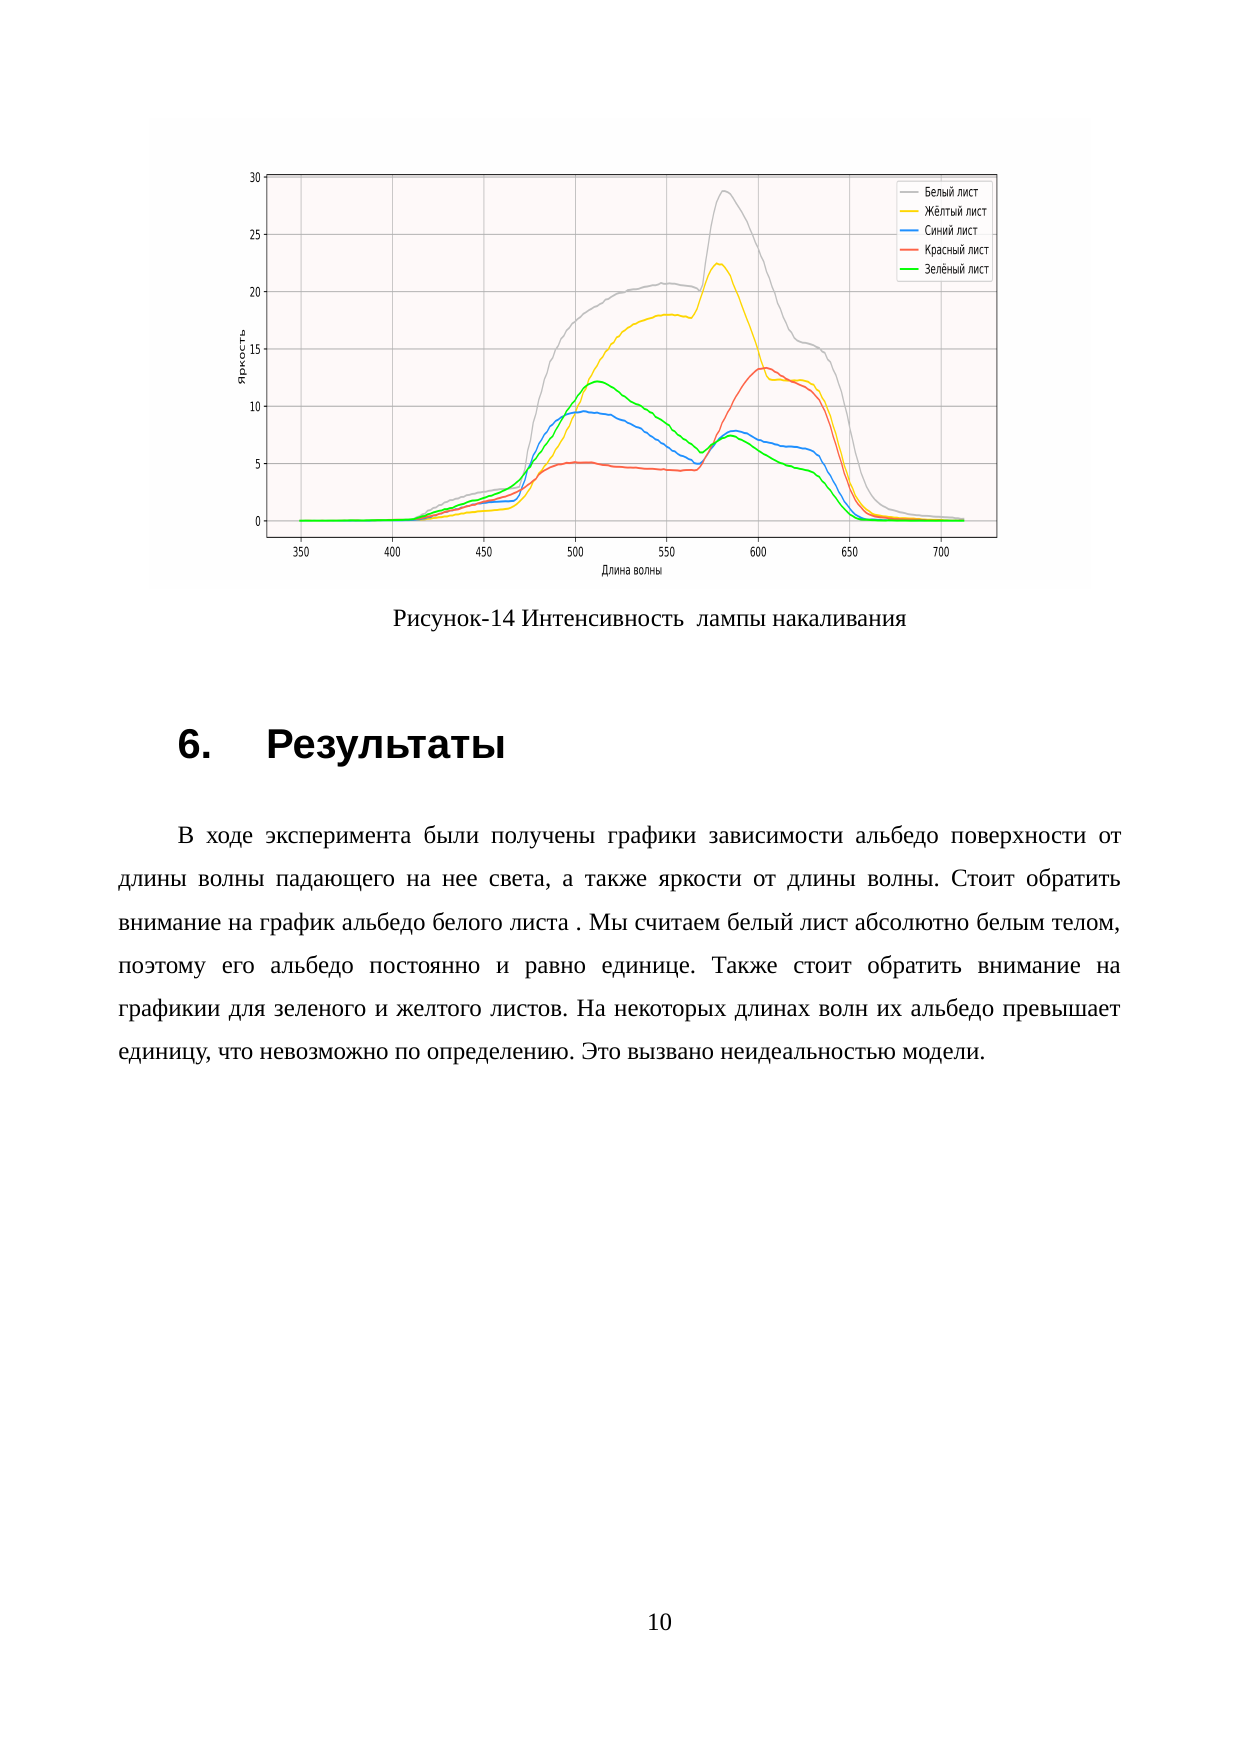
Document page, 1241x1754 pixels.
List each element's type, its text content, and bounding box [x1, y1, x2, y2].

text Рисунок-14 Интенсивность лампы накаливания [118, 161, 1122, 632]
subtitle Результаты [118, 719, 1122, 767]
text В ходе эксперимента были получены графики зависимости альбедо поверхности от длины волны падающего на нее света, а также яркости от длины волны. Стоит обратить внимание на график альбедо белого листа . Мы считаем белый лист абсолютно белым телом, поэтому его альбедо постоянно и равно единице. Также стоит обратить внимание на графикии для зеленого и желтого листов. На некоторых длинах волн их альбедо превышает единицу, что невозможно по определению. Это вызвано неидеальностью модели. [118, 820, 1122, 1065]
picture [149, 118, 1091, 589]
